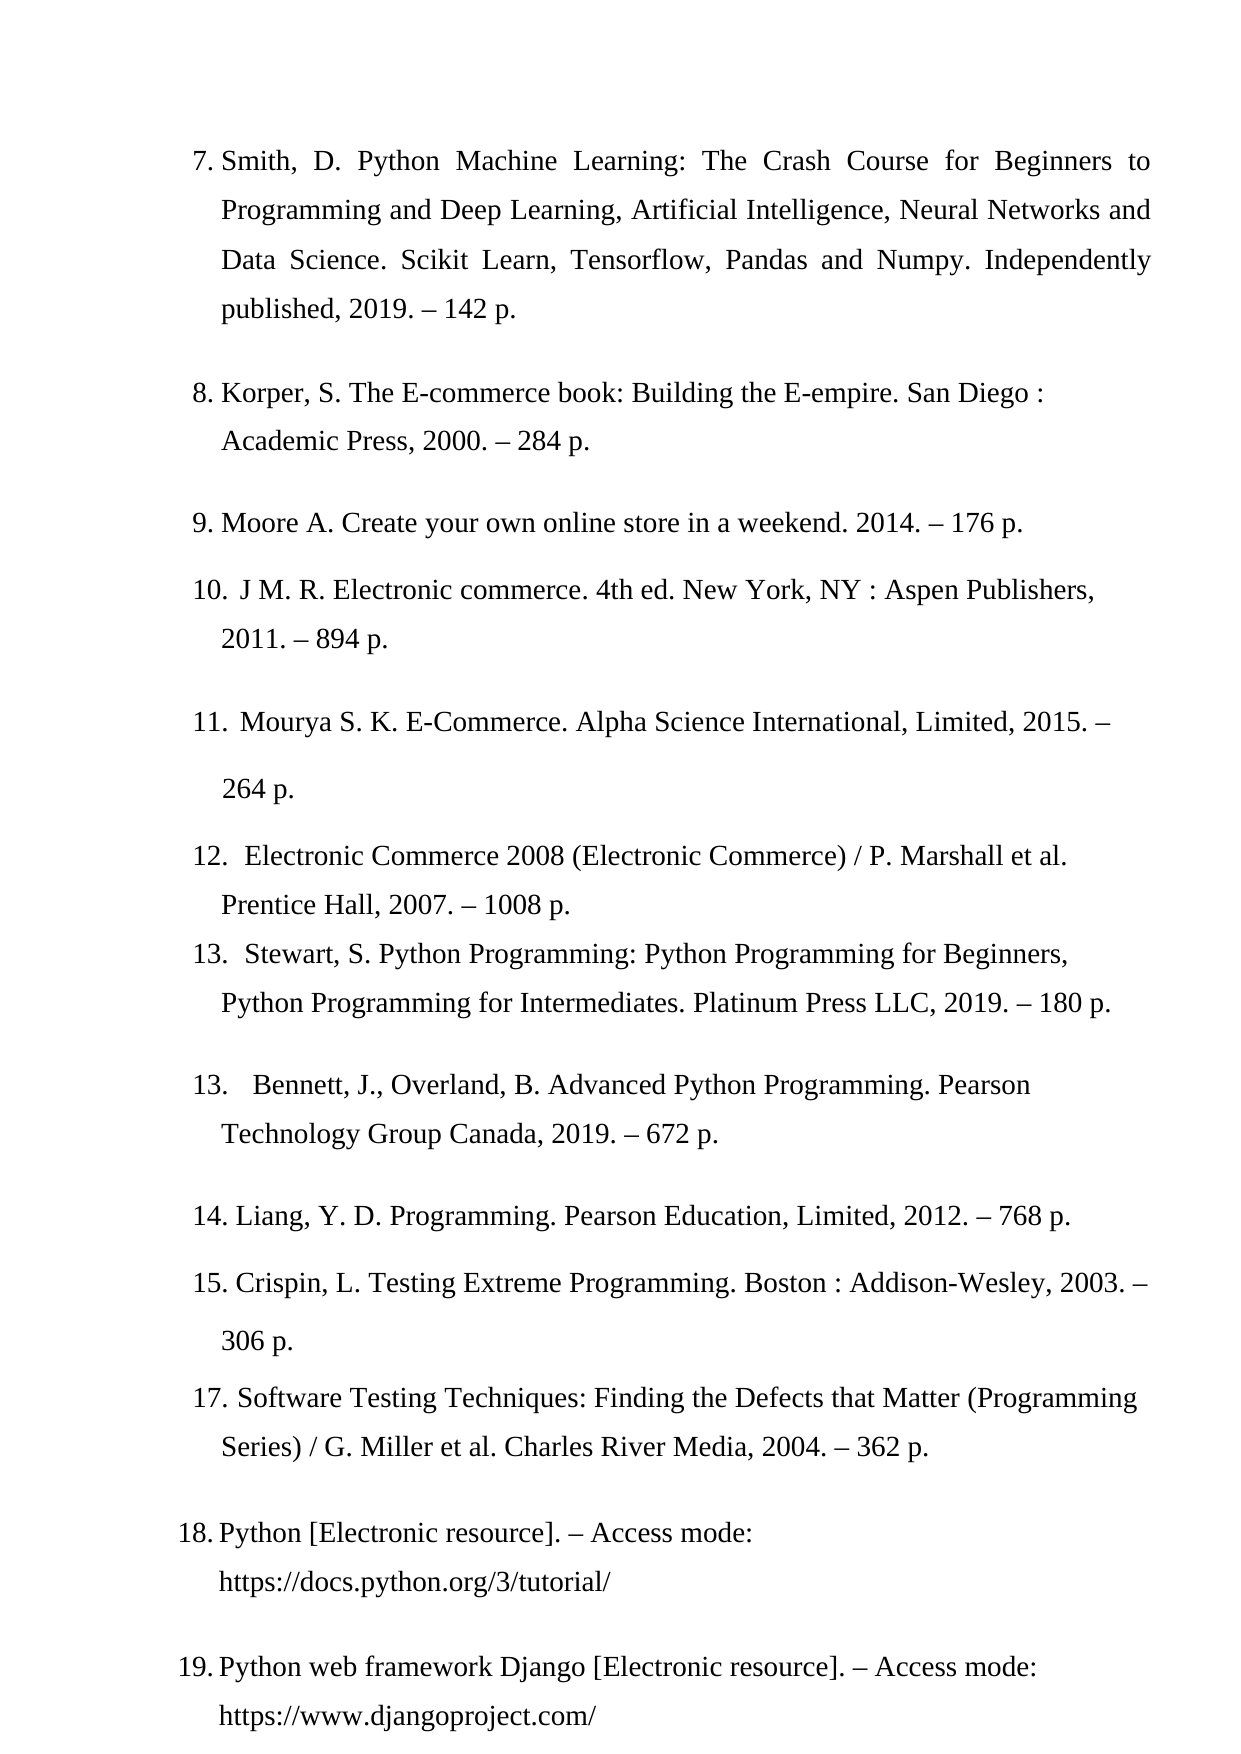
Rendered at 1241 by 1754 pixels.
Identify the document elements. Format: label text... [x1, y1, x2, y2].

list Korper, S. The E-commerce book: Building the E-empire. San Diego : Academic Press, 2000. – 284 p. [192, 375, 1152, 457]
list Python web framework Django [Electronic resource]. – Access mode: https://www.djangoproject.com/ [177, 1649, 1152, 1732]
list J M. R. Electronic commerce. 4th ed. New York, NY : Aspen Publishers, 2011. – 894 p. [192, 572, 1152, 655]
list Crispin, L. Testing Extreme Programming. Boston : Addison-Wesley, 2003. – [192, 1265, 1152, 1299]
list p. [222, 771, 1152, 804]
list Moore A. Create your own online store in a weekend. 2014. – 176 p. [192, 505, 1152, 539]
list Python [Electronic resource]. – Access mode: https://docs.python.org/3/tutorial/ [177, 1515, 1152, 1597]
text 306 p. [221, 1323, 1152, 1356]
list Bennett, J., Overland, B. Advanced Python Programming. Pearson Technology Group Canada, 2019. – 672 p. [192, 1067, 1152, 1149]
list Smith, D. Python Machine Learning: The Crash Course for Beginners to Programming and Deep Learning, Artificial Intelligence, Neural Networks and Data Science. Scikit Learn, Tensorflow, Pandas and Numpy. Independently published, 2019. – 142 p. [192, 143, 1152, 325]
list Software Testing Techniques: Finding the Defects that Matter (Programming Series) / G. Miller et al. Charles River Media, 2004. – 362 p. [192, 1380, 1150, 1462]
list Mourya S. K. E-Commerce. Alpha Science International, Limited, 2015. – [192, 704, 1152, 737]
list Stewart, S. Python Programming: Python Programming for Beginners, Python Programming for Intermediates. Platinum Press LLC, 2019. – 180 p. [192, 936, 1152, 1018]
list Liang, Y. D. Programming. Pearson Education, Limited, 2012. – 768 p. [192, 1198, 1152, 1232]
list Electronic Commerce 2008 (Electronic Commerce) / P. Marshall et al. Prentice Hall, 2007. – 1008 p. [192, 838, 1152, 921]
